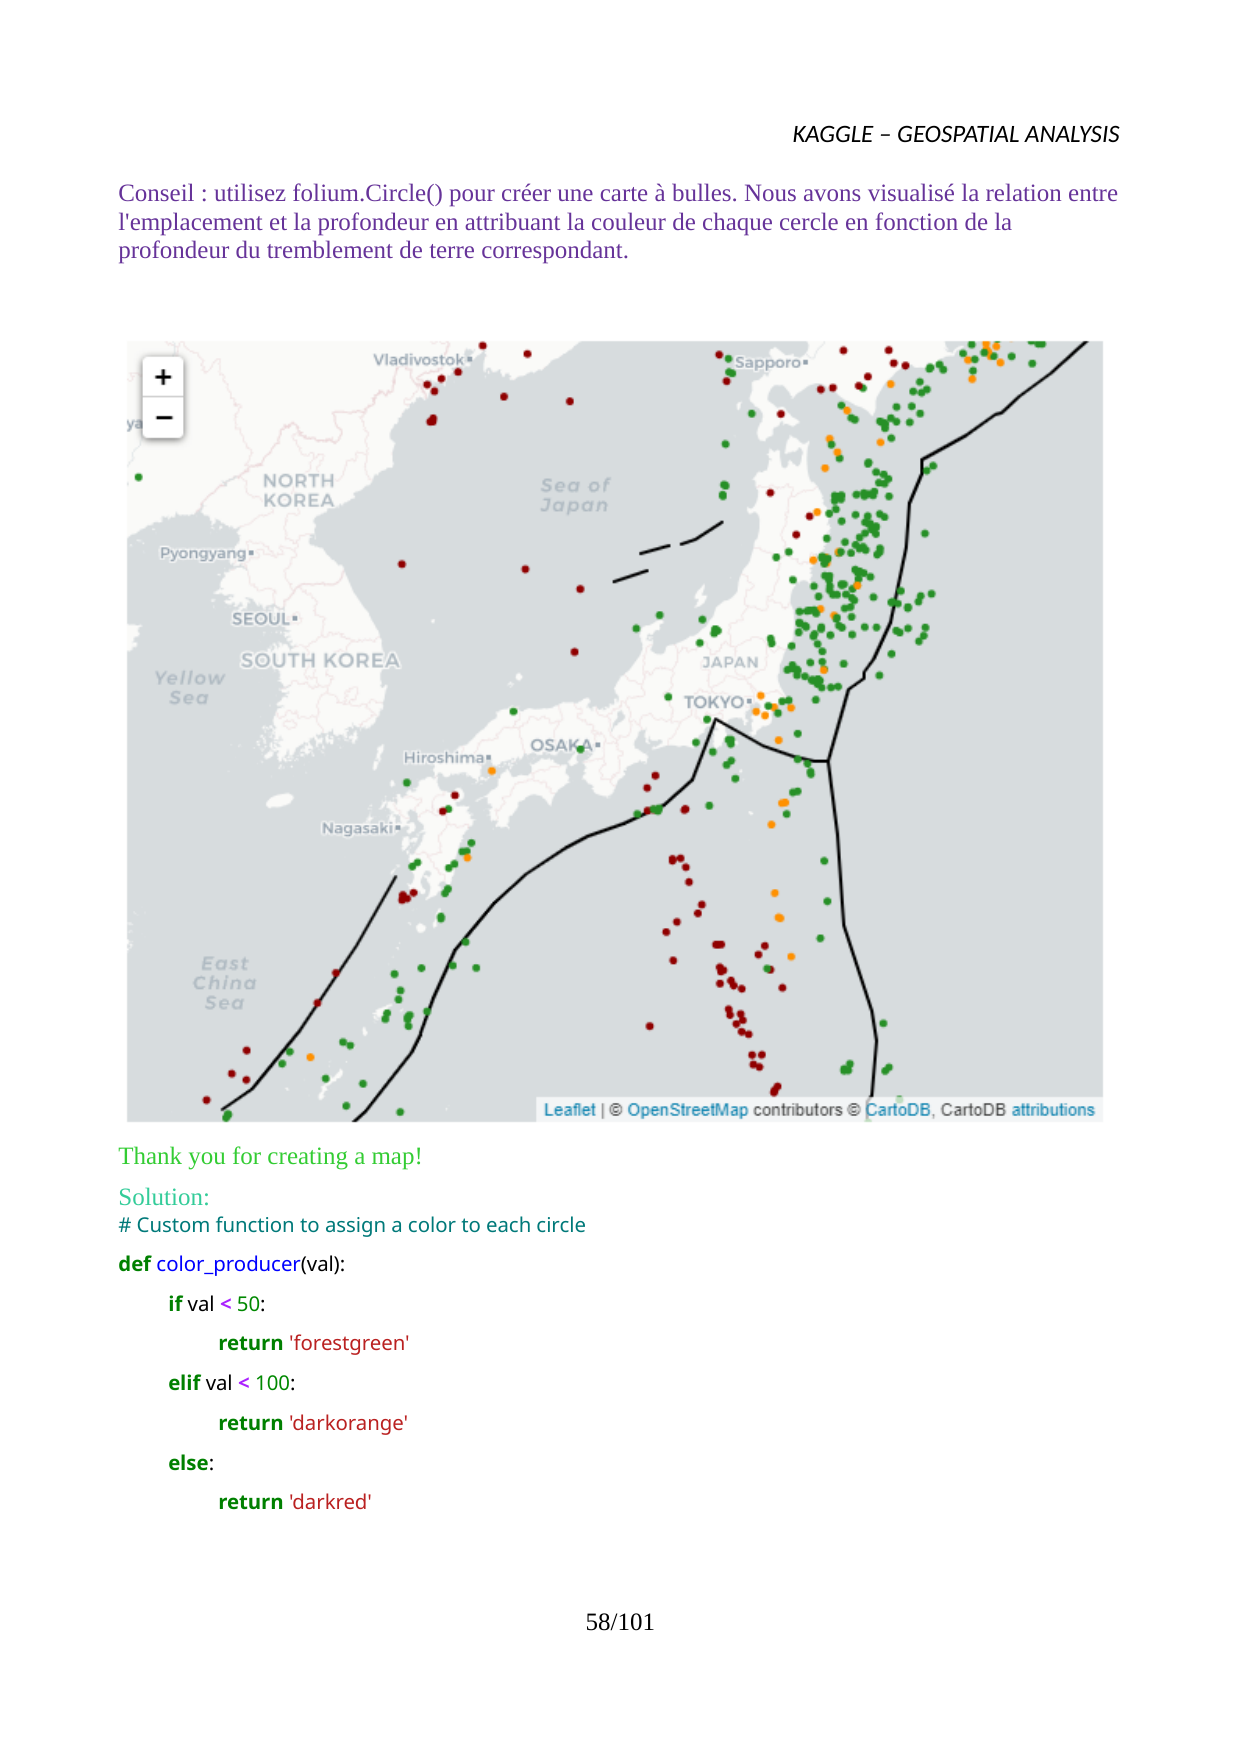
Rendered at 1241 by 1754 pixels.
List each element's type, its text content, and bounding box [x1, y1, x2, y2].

text Conseil : utilisez folium.Circle() pour créer une carte à bulles. Nous avons visualisé la relation entre l'emplacement et la profondeur en attribuant la couleur de chaque cercle en fonction de la profondeur du tremblement de terre correspondant. [118, 178, 1122, 264]
text elif val < 100: [118, 1369, 1122, 1397]
text return 'forestgreen' [118, 1329, 1122, 1357]
text if val < 50: [118, 1289, 1122, 1317]
text Solution: [118, 1182, 1122, 1211]
picture [118, 318, 1122, 1141]
text Thank you for creating a map! [118, 1141, 1122, 1169]
text else: [118, 1448, 1122, 1476]
text return 'darkred' [118, 1488, 1122, 1516]
text def color_producer(val): [118, 1250, 1122, 1278]
text return 'darkorange' [118, 1408, 1122, 1436]
text # Custom function to assign a color to each circle [118, 1211, 1122, 1238]
